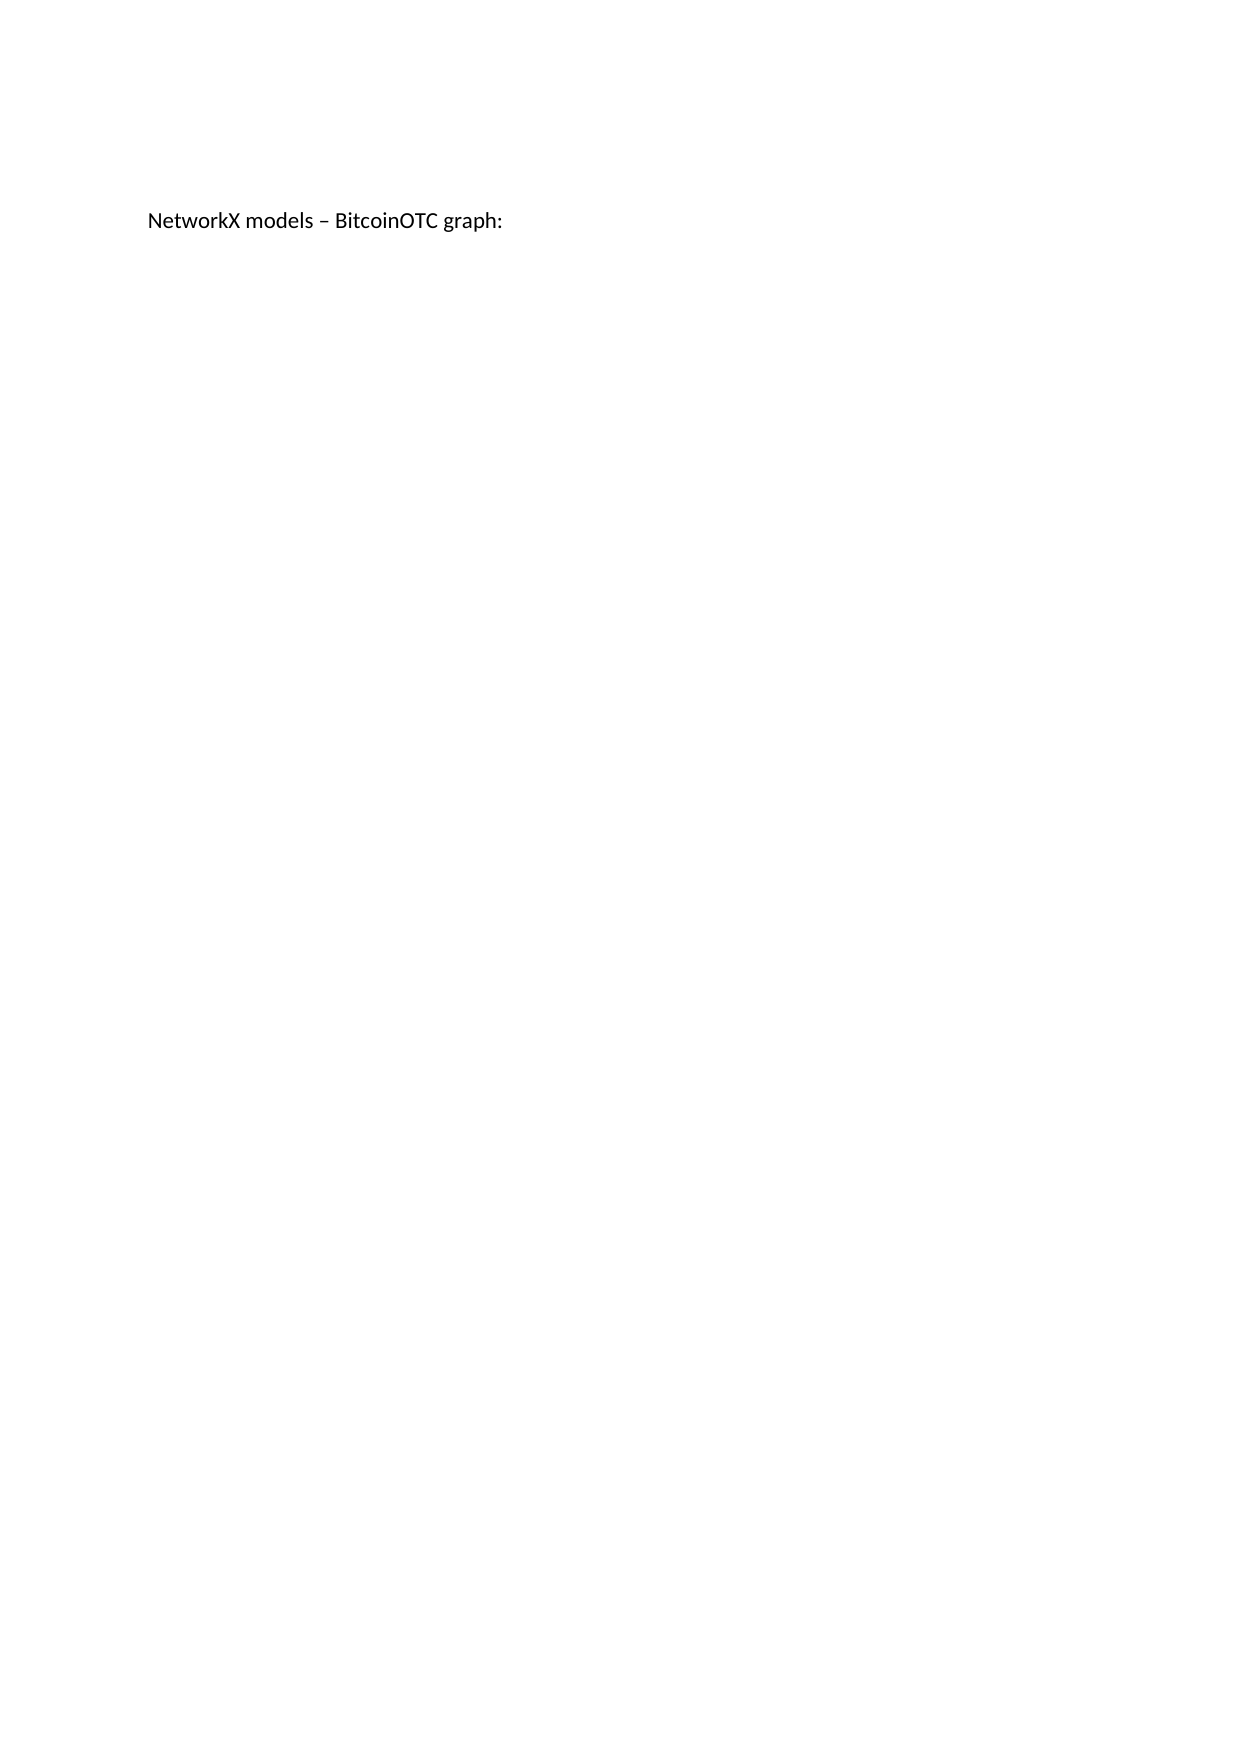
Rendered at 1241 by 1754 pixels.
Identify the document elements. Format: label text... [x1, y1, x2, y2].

text NetworkX models – BitcoinOTC graph: [148, 206, 1092, 234]
